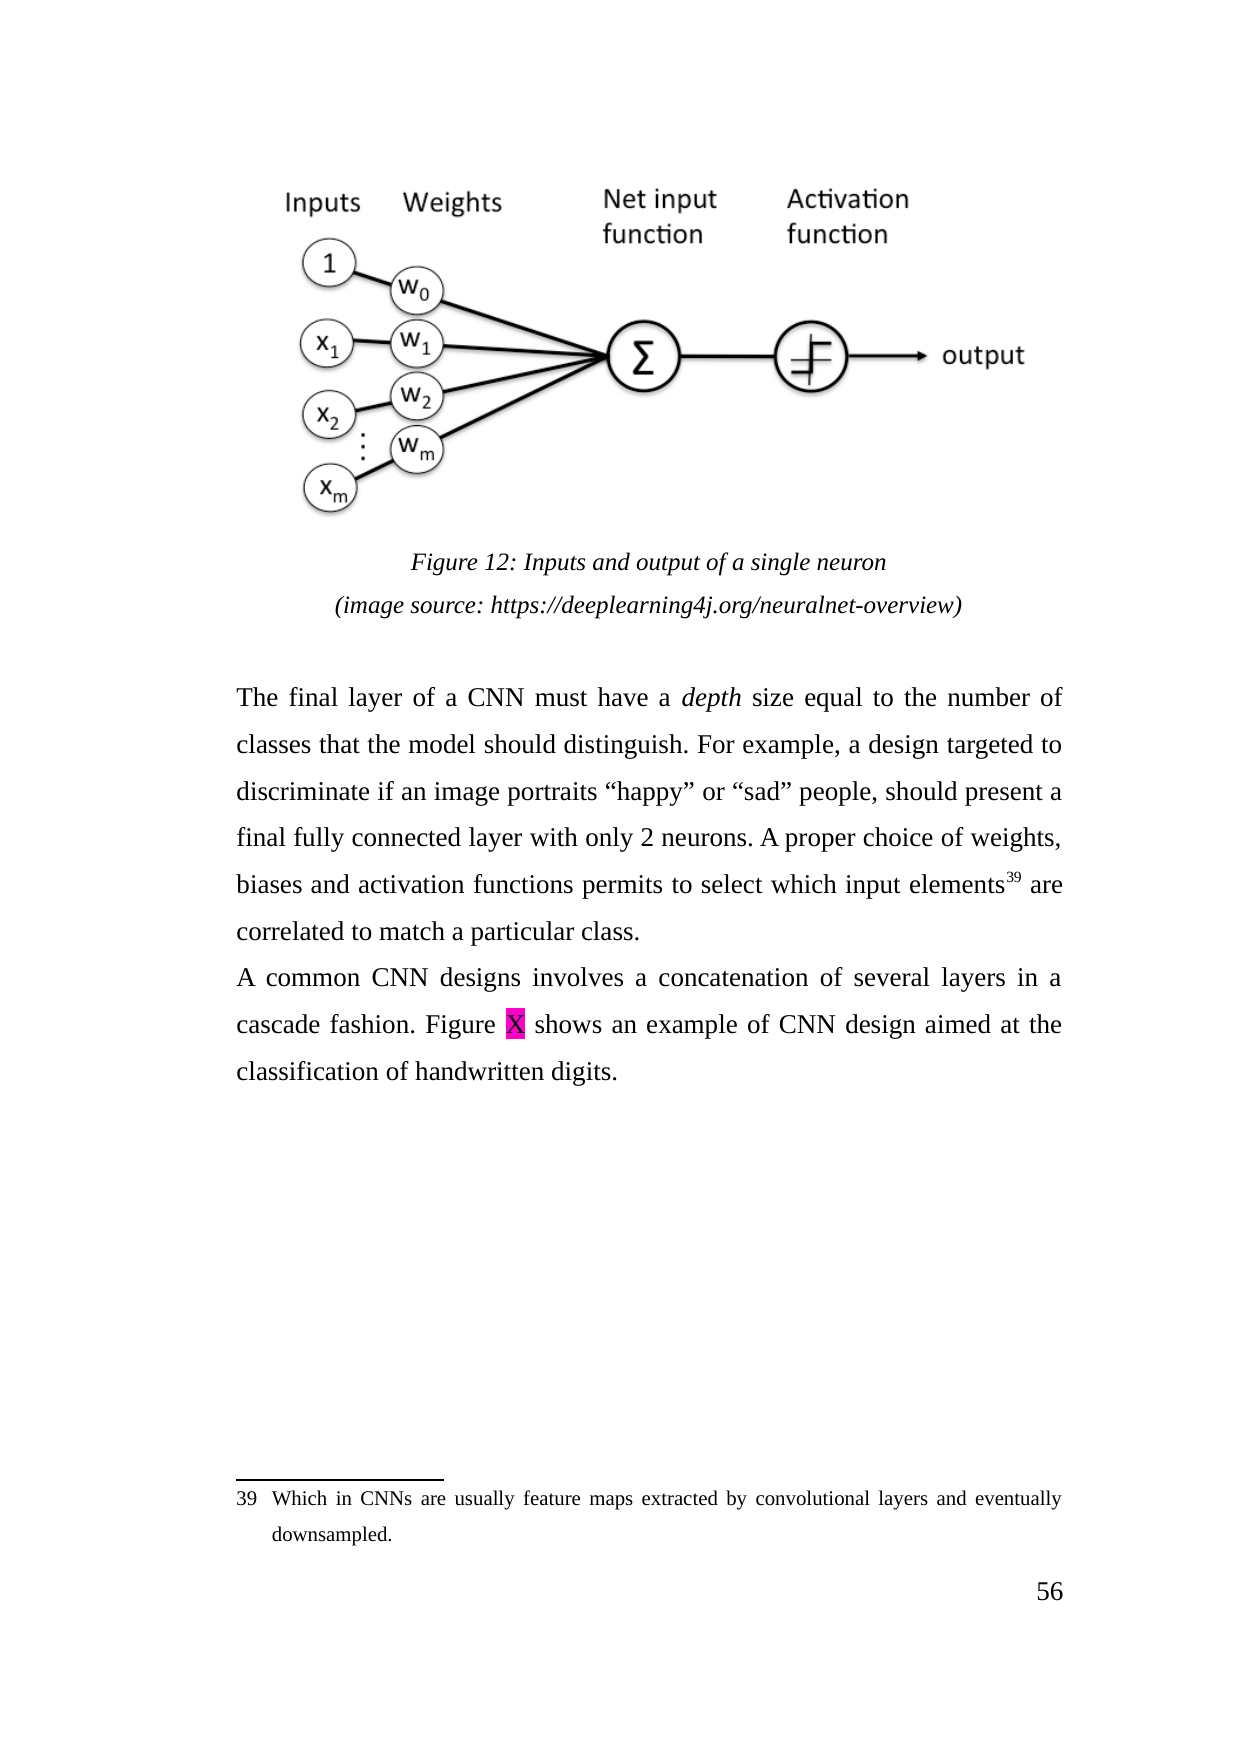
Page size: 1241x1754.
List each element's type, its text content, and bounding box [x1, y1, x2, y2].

picture [265, 160, 1034, 533]
text A common CNN designs involves a concatenation of several layers in a cascade fashion. Figure X shows an example of CNN design aimed at the classification of handwritten digits. [236, 961, 1063, 1086]
text Figure 12: Inputs and output of a single neuron (image source: https://deeplearning4j.org/neuralnet-overview) [266, 533, 1033, 619]
text The final layer of a CNN must have a depth size equal to the number of classes that the model should distinguish. For example, a design targeted to discriminate if an image portraits “happy” or “sad” people, should present a final fully connected layer with only 2 neurons. A proper choice of weights, biases and activation functions permits to select which input elements are correlated to match a particular class. [236, 681, 1063, 946]
text Which in CNNs are usually feature maps extracted by convolutional layers and eventually downsampled. [236, 1486, 1063, 1546]
